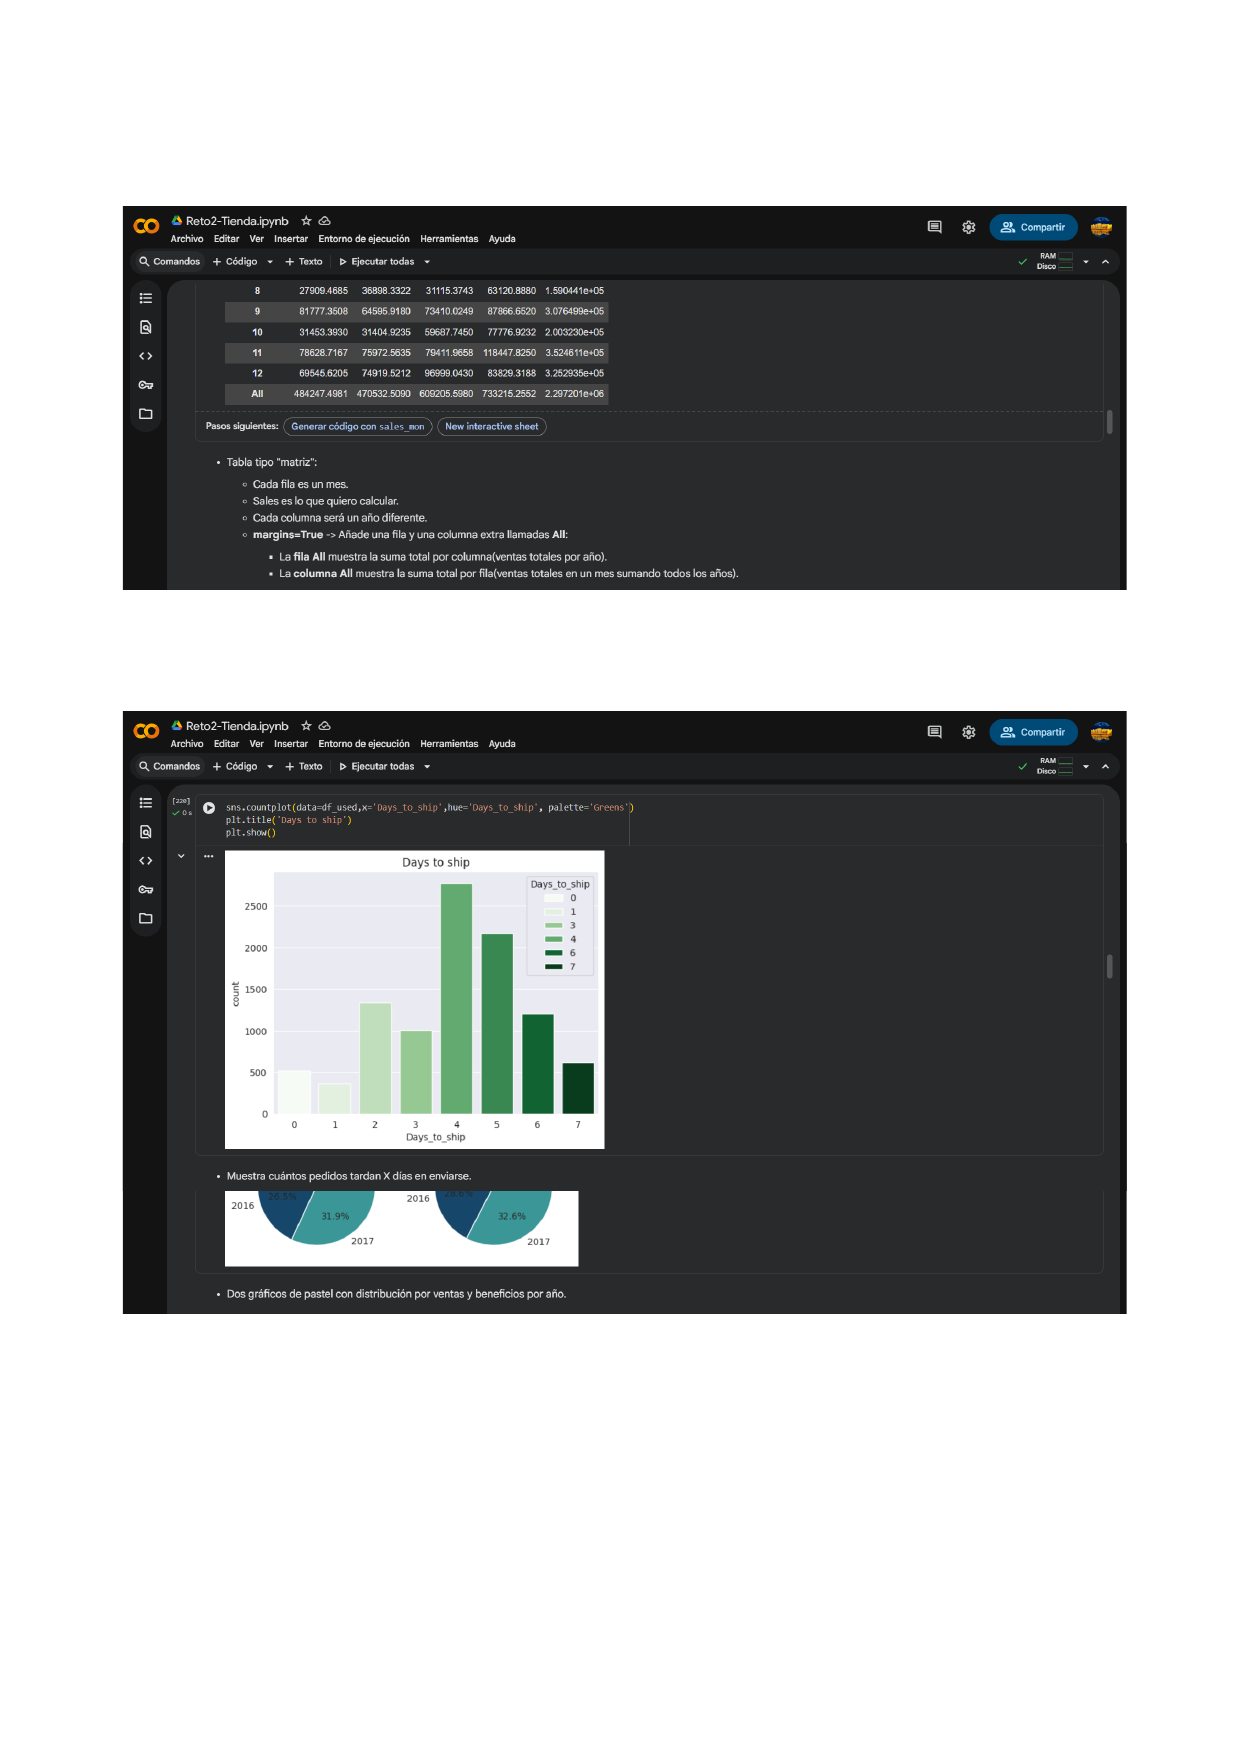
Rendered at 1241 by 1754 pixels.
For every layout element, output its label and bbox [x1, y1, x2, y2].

picture [122, 711, 1127, 1314]
picture [122, 206, 1127, 590]
